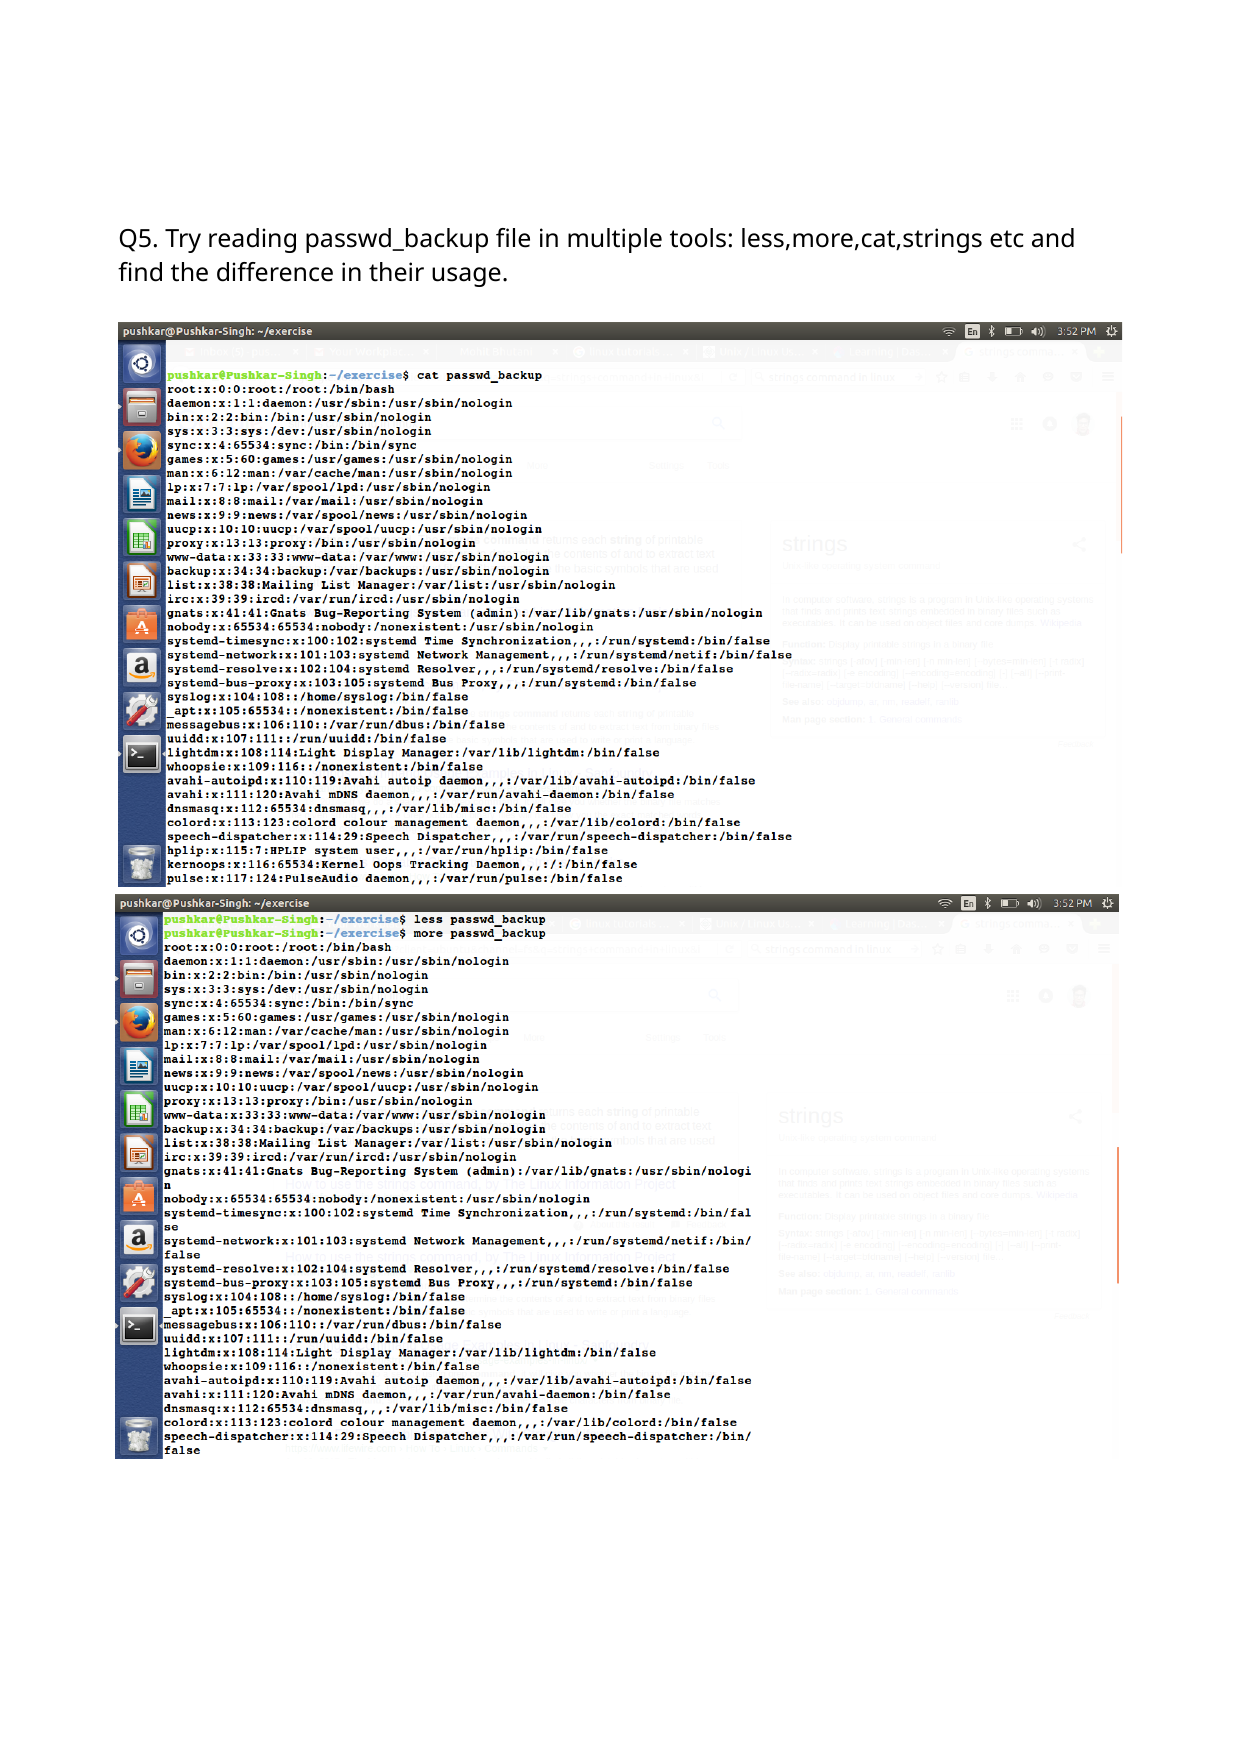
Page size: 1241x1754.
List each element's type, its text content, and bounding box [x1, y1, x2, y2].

picture [115, 894, 1119, 1459]
text Q5. Try reading passwd_backup file in multiple tools: less,more,cat,strings etc and find the difference in their usage. [118, 220, 1122, 288]
picture [118, 322, 1123, 887]
